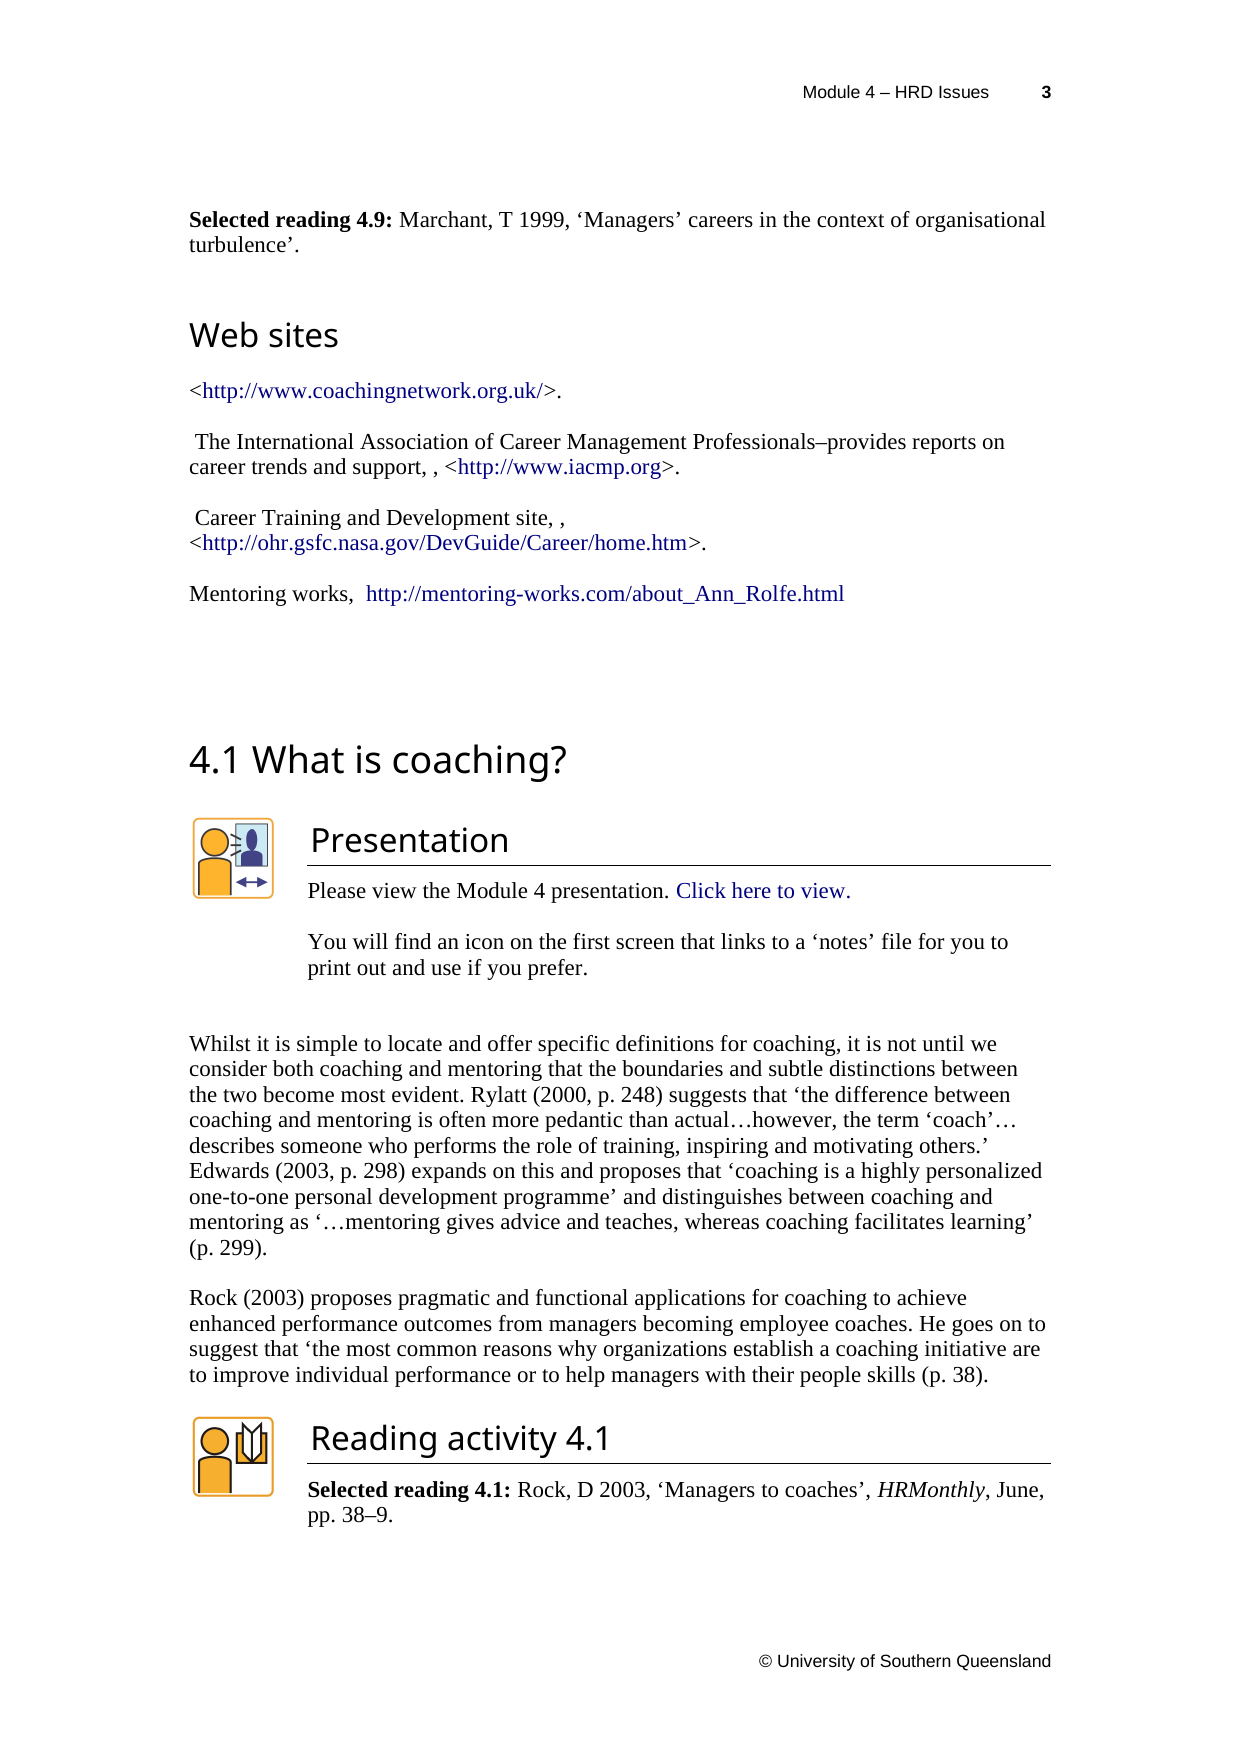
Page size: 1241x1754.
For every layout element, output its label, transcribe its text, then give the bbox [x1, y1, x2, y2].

table_header Presentation [307, 814, 1051, 865]
table_header Reading activity 4.1 [307, 1412, 1051, 1463]
text <http://www.coachingnetwork.org.uk/>. [189, 378, 1051, 403]
table_header Selected reading 4.1: Rock, D 2003, ‘Managers to coaches’, HRMonthly, June, pp. 38–9. [307, 1464, 1051, 1528]
text Mentoring works, http://mentoring-works.com/about_Ann_Rolfe.html [189, 581, 1051, 606]
text Web sites [189, 312, 1051, 357]
subtitle What is coaching? [189, 733, 1051, 784]
picture [188, 813, 278, 903]
text Career Training and Development site, , <http://ohr.gsfc.nasa.gov/DevGuide/Career/home.htm>. [189, 504, 1051, 556]
text Whilst it is simple to locate and offer specific definitions for coaching, it is not until we consider both coaching and mentoring that the boundaries and subtle distinctions between the two become most evident. Rylatt (2000, p. 248) suggests that ‘the difference between coaching and mentoring is often more pedantic than actual…however, the term ‘coach’…describes someone who performs the role of training, inspiring and motivating others.’ Edwards (2003, p. 298) expands on this and proposes that ‘coaching is a highly personalized one-to-one personal development programme’ and distinguishes between coaching and mentoring as ‘…mentoring gives advice and teaches, whereas coaching facilitates learning’ (p. 299). [189, 1031, 1051, 1260]
table_header [189, 1412, 307, 1528]
picture [188, 1412, 278, 1501]
text The International Association of Career Management Professionals–provides reports on career trends and support, , <http://www.iacmp.org>. [189, 428, 1051, 479]
text Selected reading 4.9: Marchant, T 1999, ‘Managers’ careers in the context of organisational turbulence’. [189, 207, 1051, 258]
text Rock (2003) proposes pragmatic and functional applications for coaching to achieve enhanced performance outcomes from managers becoming employee coaches. He goes on to suggest that ‘the most common reasons why organizations establish a coaching initiative are to improve individual performance or to help managers with their people skills (p. 38). [189, 1285, 1051, 1387]
table_header Please view the Module 4 presentation. Click here to view. You will find an icon on the first screen that links to a ‘notes’ file for you to print out and use if you prefer. [307, 866, 1051, 980]
table_header [189, 814, 307, 980]
